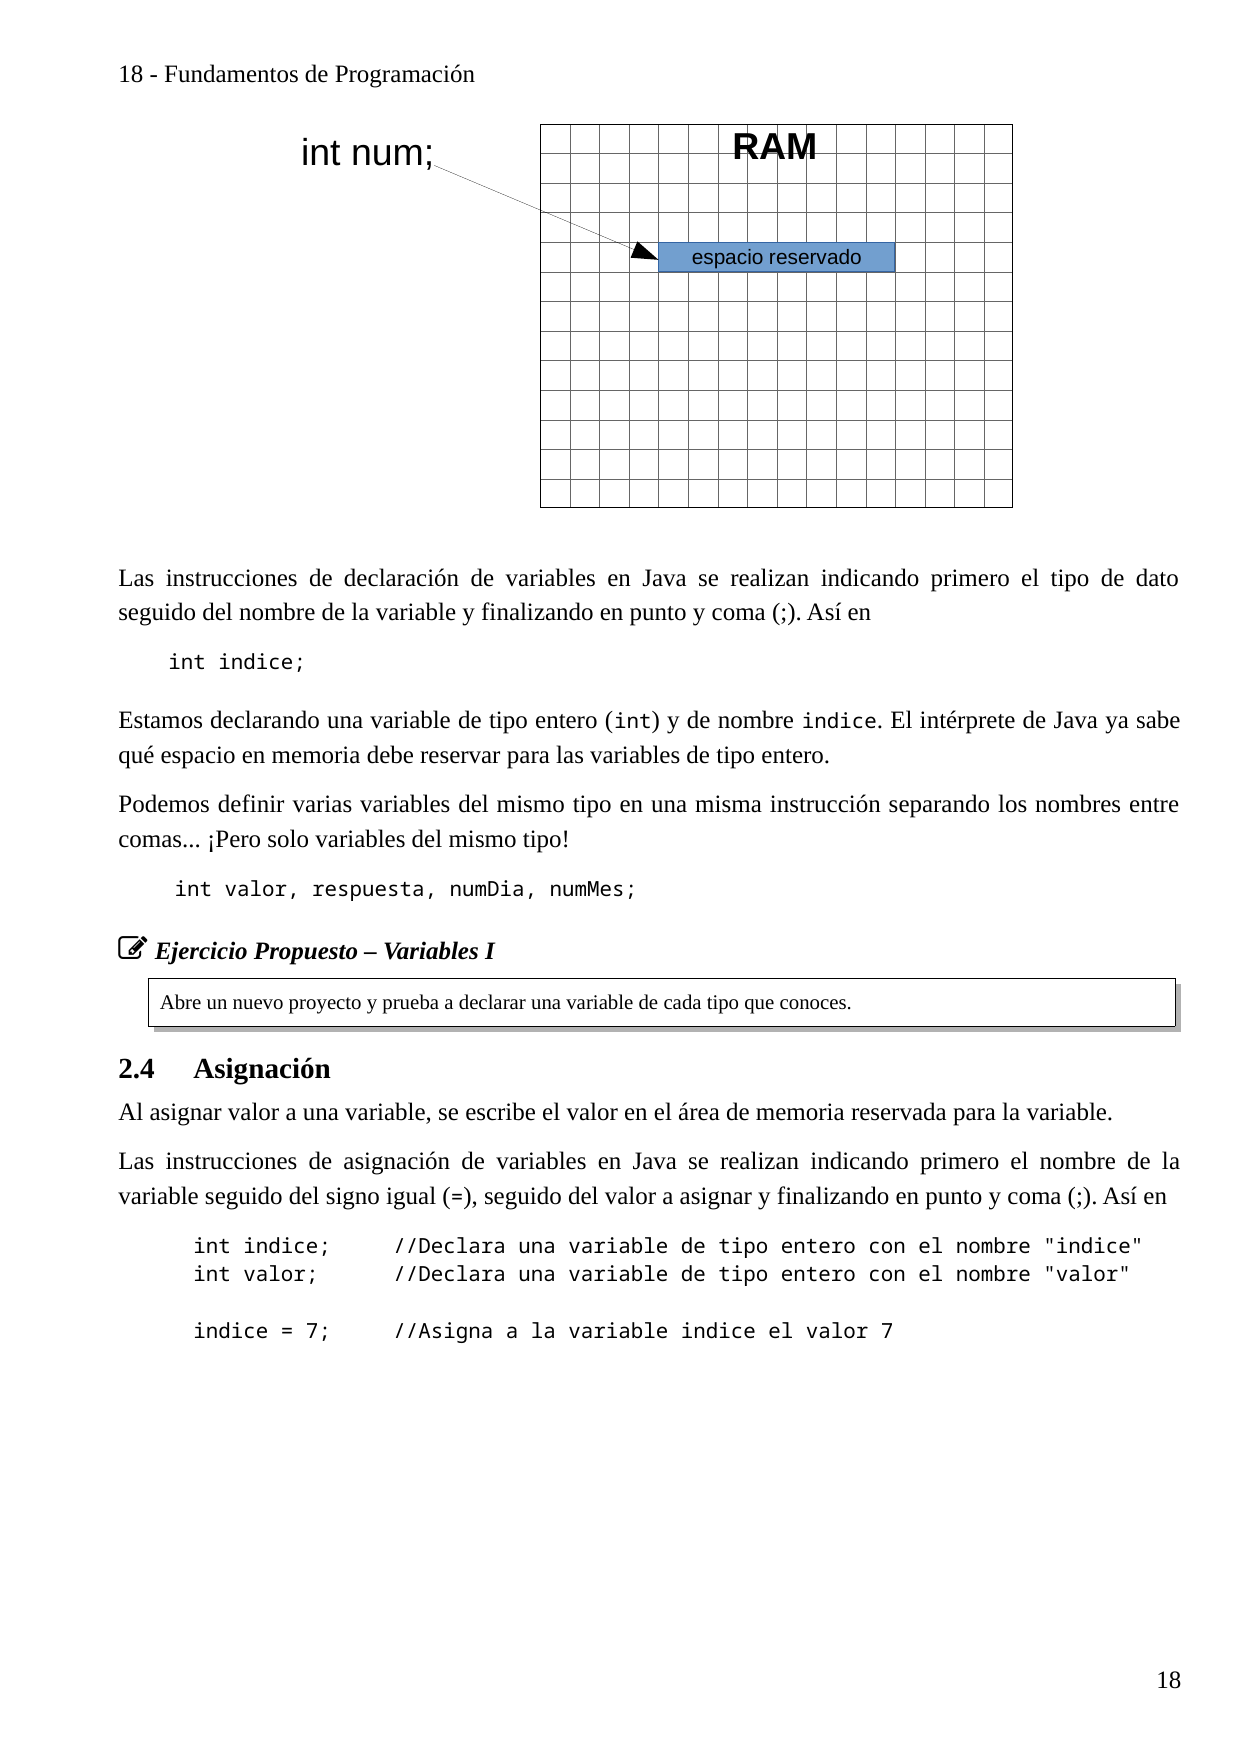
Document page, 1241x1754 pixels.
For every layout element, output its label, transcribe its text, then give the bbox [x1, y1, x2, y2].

text indice = 7; //Asigna a la variable indice el valor 7 [118, 1316, 1181, 1344]
text Las instrucciones de asignación de variables en Java se realizan indicando primero el nombre de la variable seguido del signo igual (=), seguido del valor a asignar y finalizando en punto y coma (;). Así en [118, 1146, 1181, 1210]
text Las instrucciones de declaración de variables en Java se realizan indicando primero el tipo de dato seguido del nombre de la variable y finalizando en punto y coma (;). Así en [118, 563, 1181, 626]
text Estamos declarando una variable de tipo entero (int) y de nombre indice. El intérprete de Java ya sabe qué espacio en memoria debe reservar para las variables de tipo entero. [118, 705, 1181, 769]
text int valor, respuesta, numDia, numMes; [118, 873, 1181, 902]
subtitle Asignación [118, 1051, 1181, 1085]
text  Ejercicio Propuesto – Variables I [118, 932, 1181, 966]
text int indice; [118, 646, 1181, 676]
text Abre un nuevo proyecto y prueba a declarar una variable de cada tipo que conoces. [149, 979, 1175, 1026]
text Al asignar valor a una variable, se escribe el valor en el área de memoria reservada para la variable. [118, 1097, 1181, 1126]
text int valor; //Declara una variable de tipo entero con el nombre "valor" [118, 1259, 1181, 1288]
text Podemos definir varias variables del mismo tipo en una misma instrucción separando los nombres entre comas... ¡Pero solo variables del mismo tipo! [118, 789, 1181, 853]
text int indice; //Declara una variable de tipo entero con el nombre "indice" [118, 1231, 1181, 1259]
